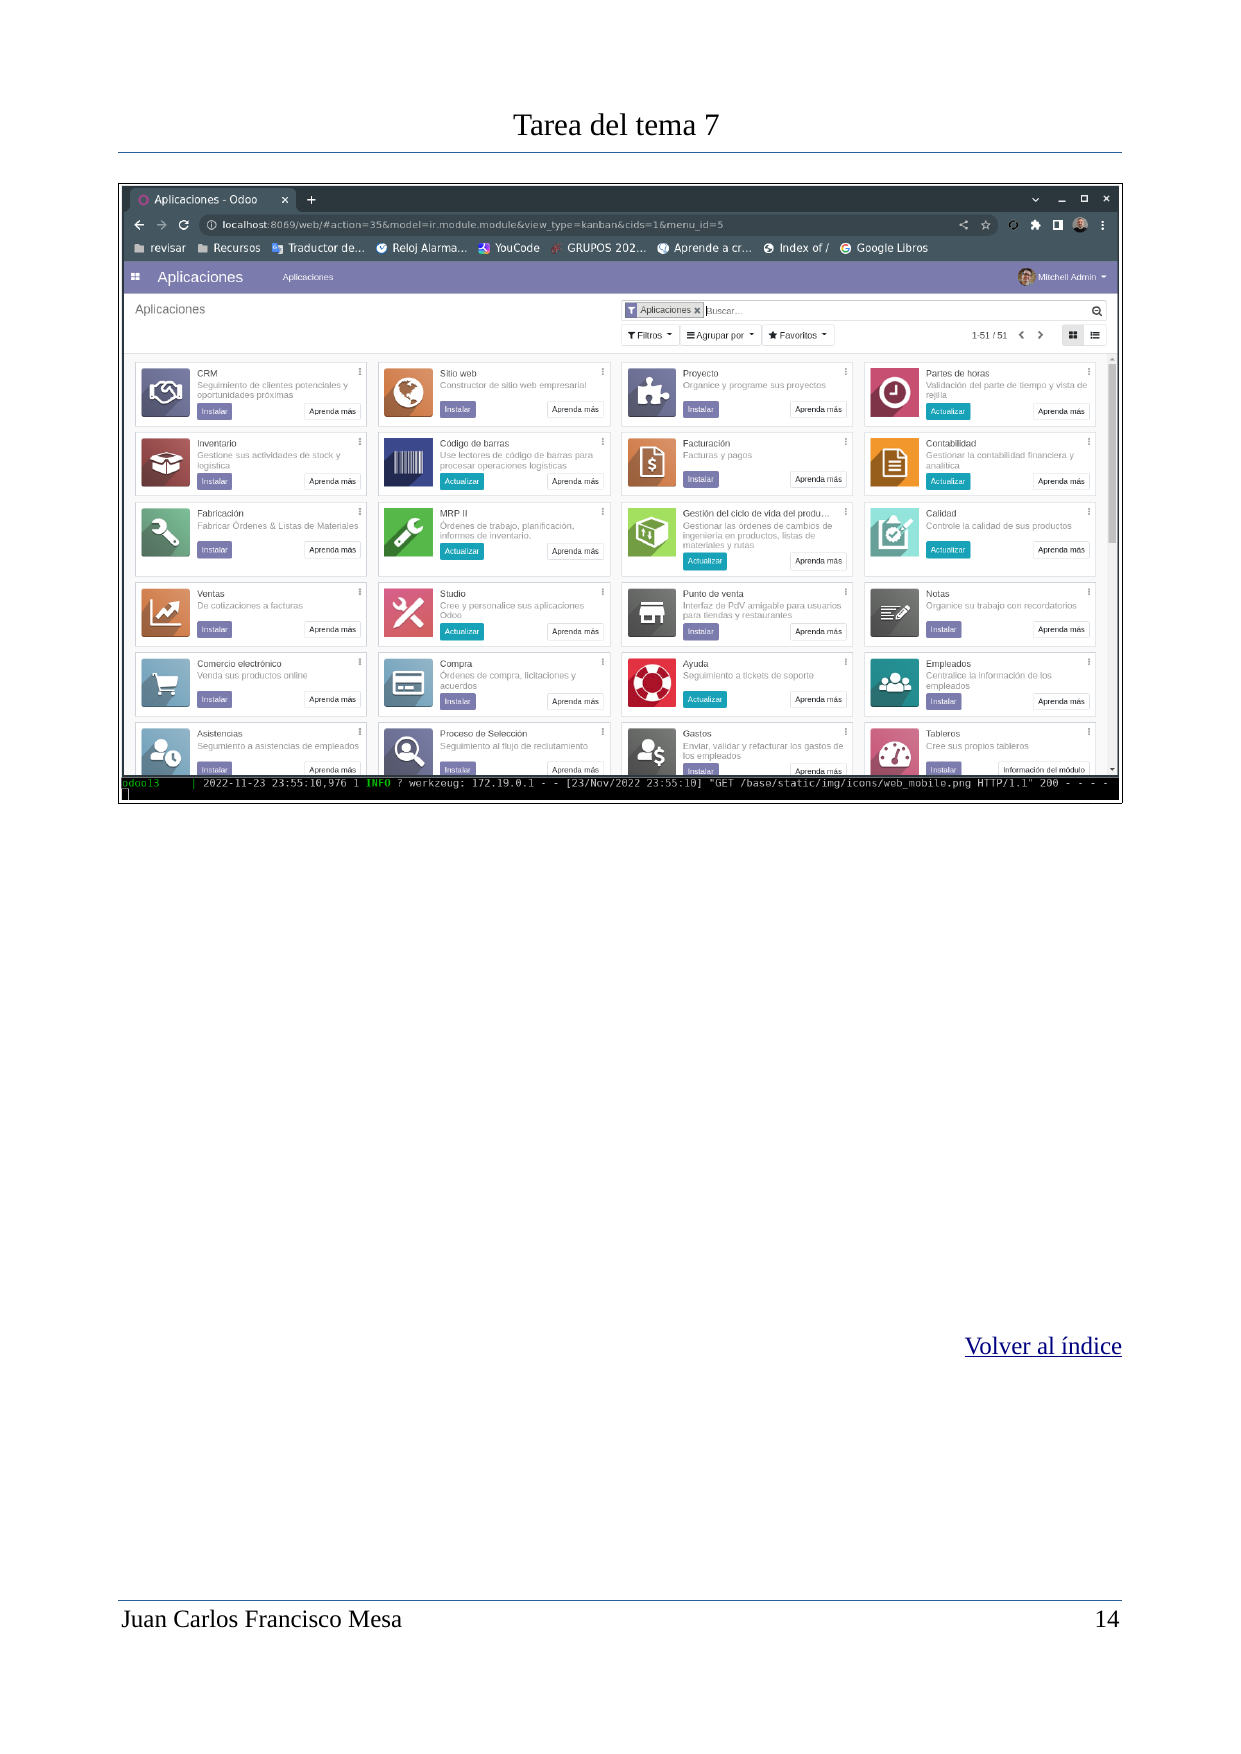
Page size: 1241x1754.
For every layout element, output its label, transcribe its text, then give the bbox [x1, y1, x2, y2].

text Volver al índice [118, 1331, 1122, 1359]
picture [121, 185, 1119, 800]
